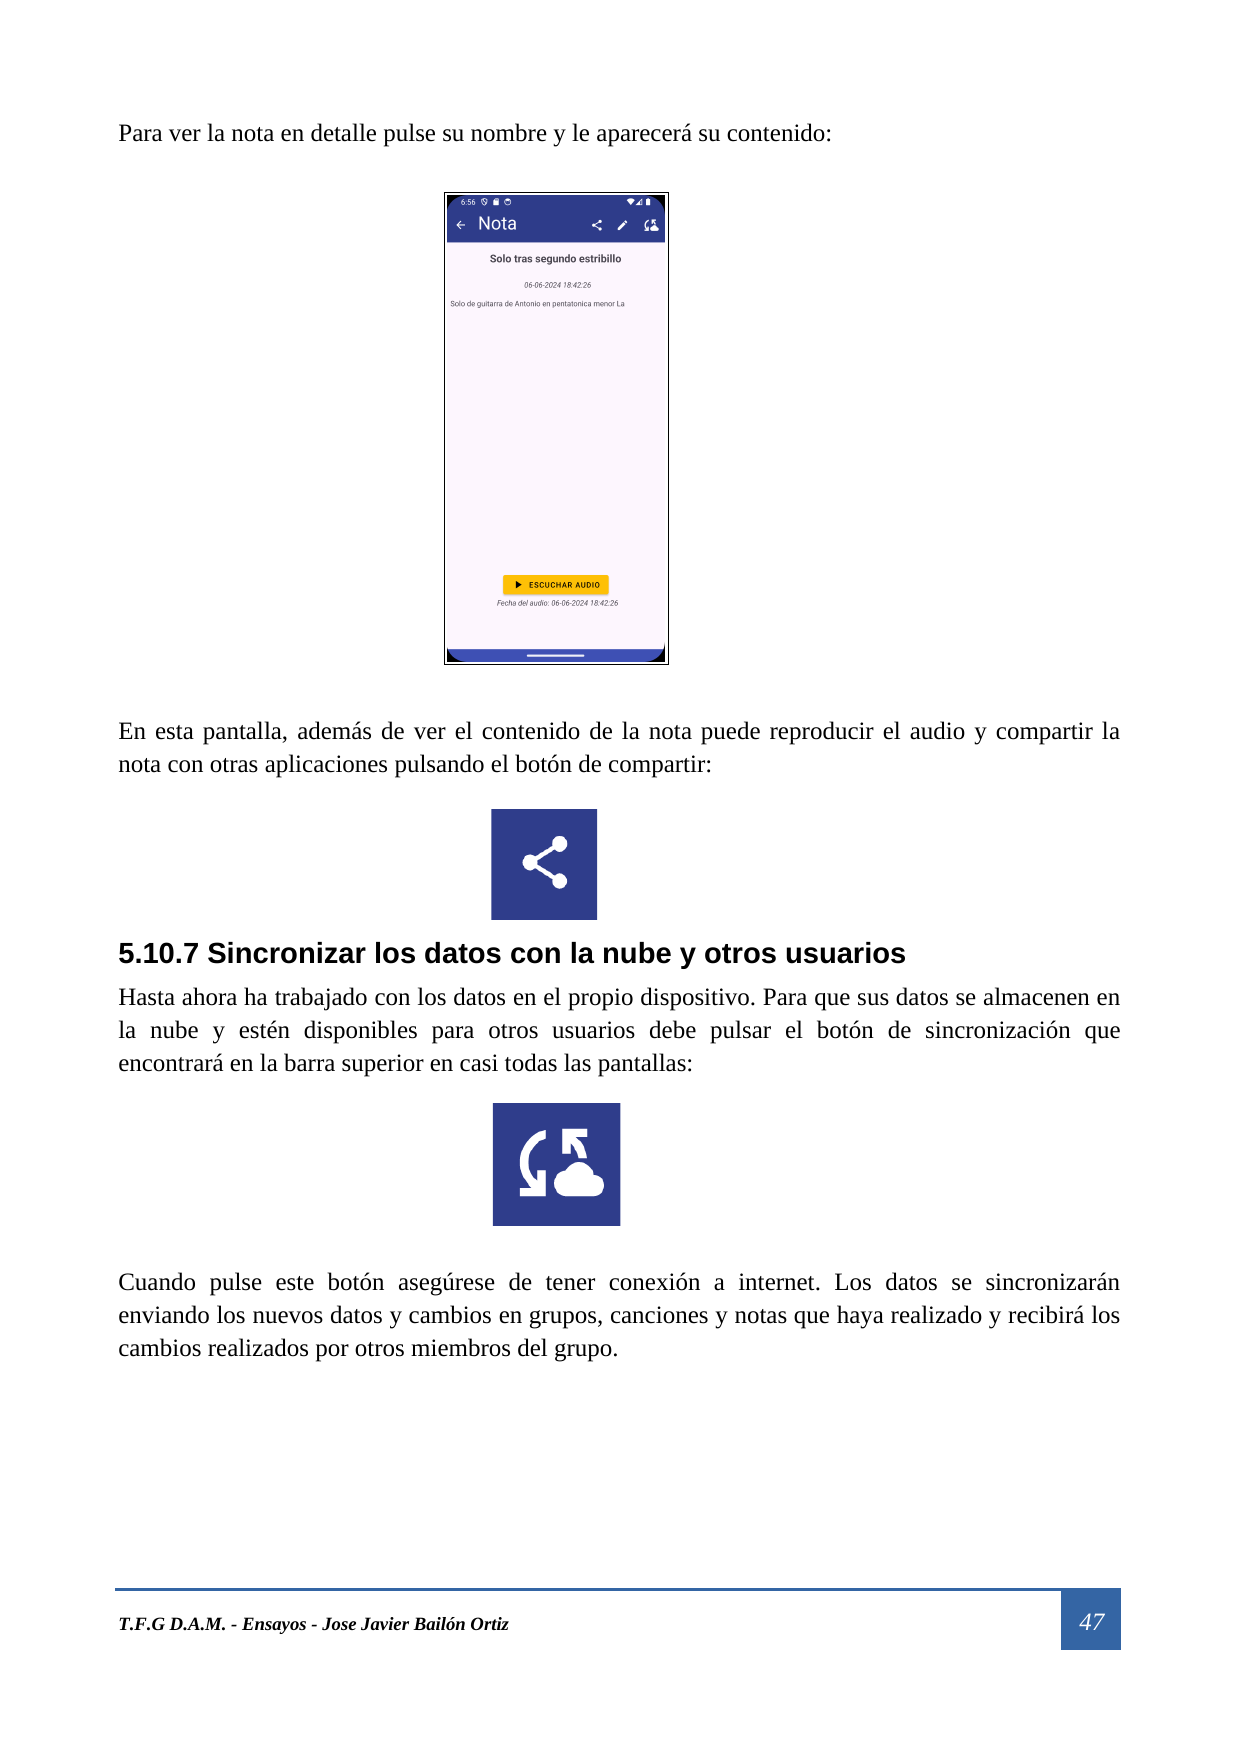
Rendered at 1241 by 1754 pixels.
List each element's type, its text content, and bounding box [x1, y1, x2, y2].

picture [491, 809, 598, 920]
picture [492, 1103, 621, 1226]
text Hasta ahora ha trabajado con los datos en el propio dispositivo. Para que sus datos se almacenen en la nube y estén disponibles para otros usuarios debe pulsar el botón de sincronización que encontrará en la barra superior en casi todas las pantallas: [118, 982, 1122, 1076]
text Cuando pulse este botón asegúrese de tener conexión a internet. Los datos se sincronizarán enviando los nuevos datos y cambios en grupos, canciones y notas que haya realizado y recibirá los cambios realizados por otros miembros del grupo. [118, 1267, 1122, 1362]
text En esta pantalla, además de ver el contenido de la nota puede reproducir el audio y compartir la nota con otras aplicaciones pulsando el botón de compartir: [118, 716, 1122, 778]
subtitle 5.10.7 Sincronizar los datos con la nube y otros usuarios [118, 936, 1122, 969]
text Para ver la nota en detalle pulse su nombre y le aparecerá su contenido: [118, 118, 1122, 147]
